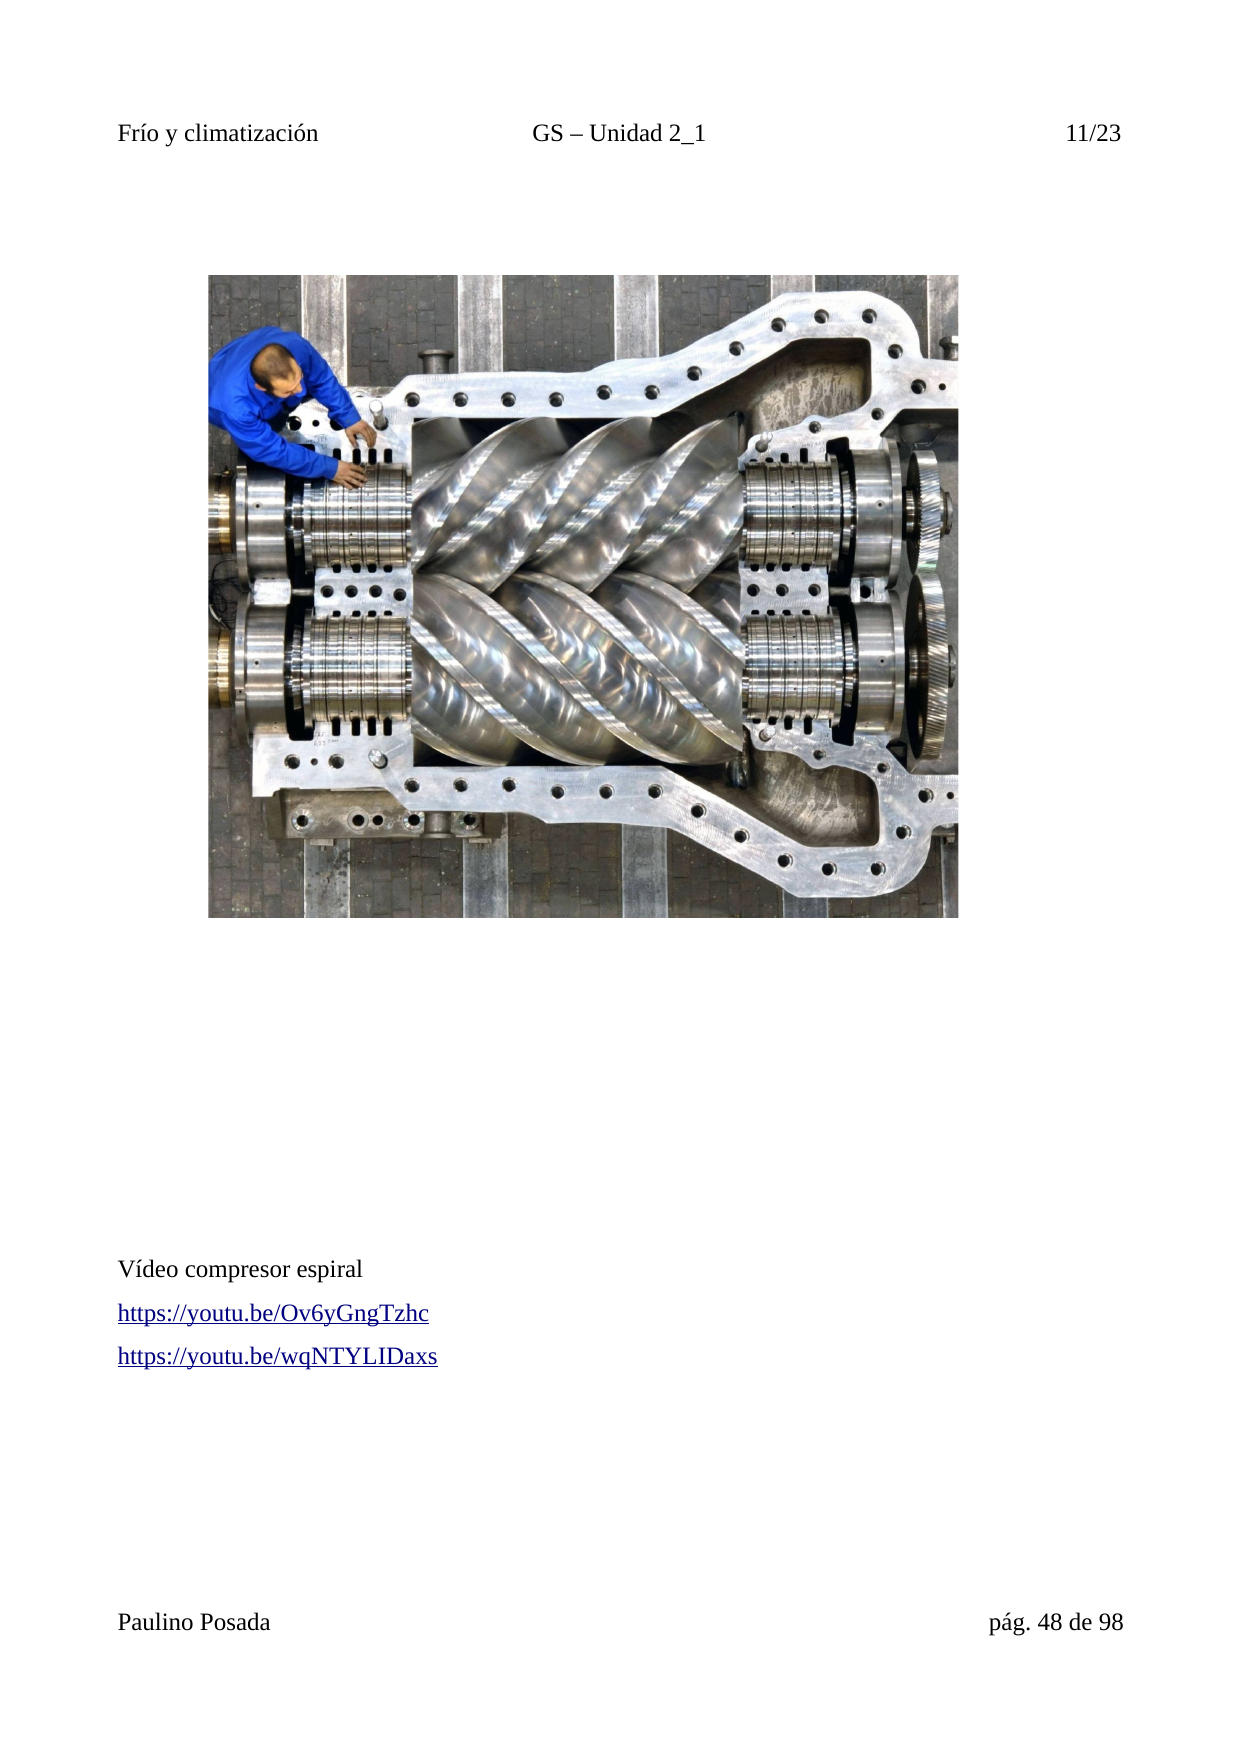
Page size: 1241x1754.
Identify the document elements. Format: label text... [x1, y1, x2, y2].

text https://youtu.be/wqNTYLIDaxs [117, 1341, 1123, 1369]
text https://youtu.be/Ov6yGngTzhc [117, 1298, 1123, 1326]
text Vídeo compresor espiral [117, 1254, 1123, 1283]
picture [208, 275, 959, 918]
